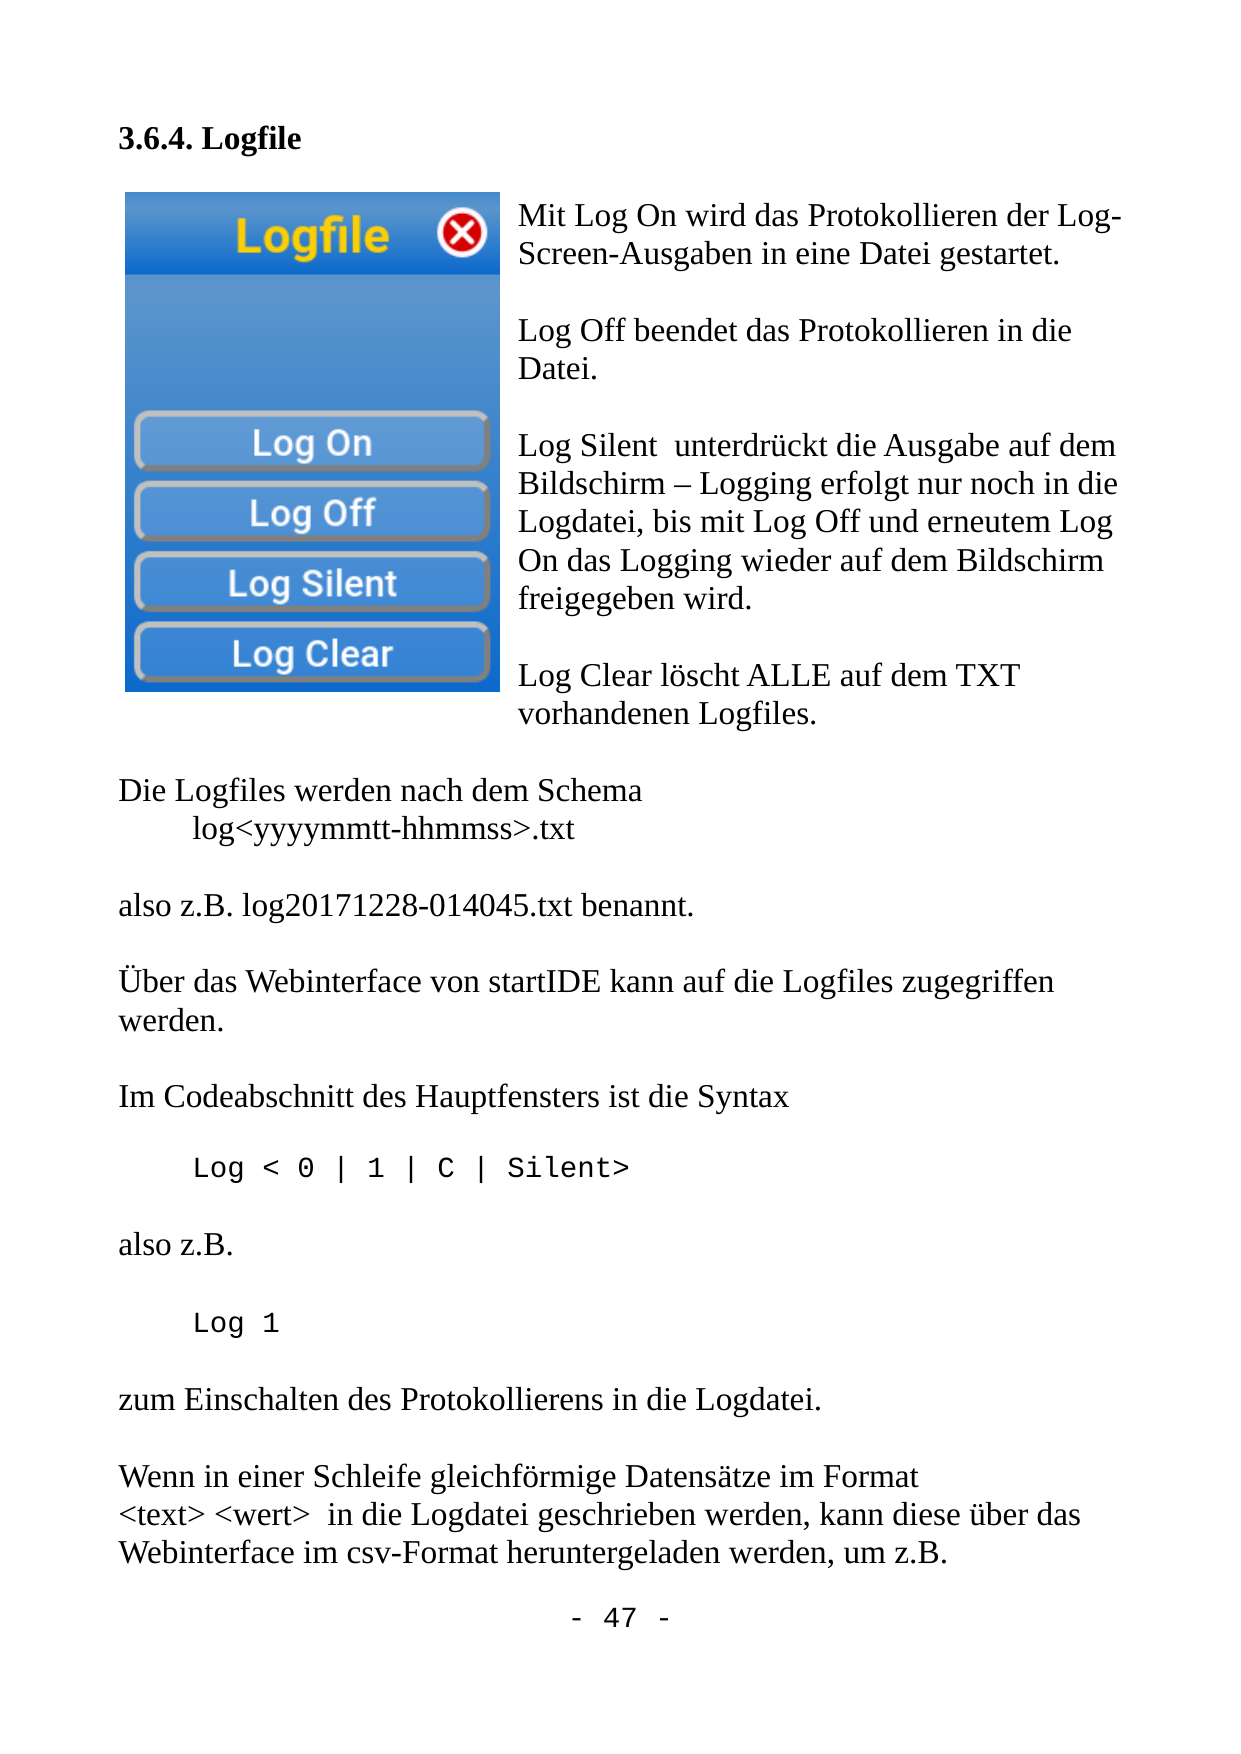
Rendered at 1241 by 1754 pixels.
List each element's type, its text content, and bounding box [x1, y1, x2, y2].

text Log Clear löscht ALLE auf dem TXT vorhandenen Logfiles. [118, 655, 1122, 731]
text Mit Log On wird das Protokollieren der Log-Screen-Ausgaben in eine Datei gestartet. [500, 195, 1122, 271]
text Im Codeabschnitt des Hauptfensters ist die Syntax [118, 1076, 1122, 1115]
text <text> <wert> in die Logdatei geschrieben werden, kann diese über das Webinterface im csv-Format heruntergeladen werden, um z.B. [118, 1494, 1122, 1571]
text Log Silent unterdrückt die Ausgabe auf dem Bildschirm – Logging erfolgt nur noch in die Logdatei, bis mit Log Off und erneutem Log On das Logging wieder auf dem Bildschirm freigegeben wird. [500, 425, 1122, 616]
text log<yyyymmtt-hhmmss>.txt [118, 808, 1122, 846]
text also z.B. log20171228-014045.txt benannt. [118, 885, 1122, 923]
text zum Einschalten des Protokollierens in die Logdatei. [118, 1379, 1122, 1418]
text Wenn in einer Schleife gleichförmige Datensätze im Format [118, 1456, 1122, 1494]
text also z.B. [118, 1224, 1122, 1263]
text Log 1 [118, 1301, 1122, 1341]
text Log < 0 | 1 | C | Silent> [118, 1153, 1122, 1186]
text Über das Webinterface von startIDE kann auf die Logfiles zugegriffen werden. [118, 961, 1122, 1038]
text Log Off beendet das Protokollieren in die Datei. [500, 310, 1122, 386]
text 3.6.4. Logfile [118, 118, 1122, 156]
picture [125, 192, 500, 692]
text Die Logfiles werden nach dem Schema [118, 770, 1122, 808]
